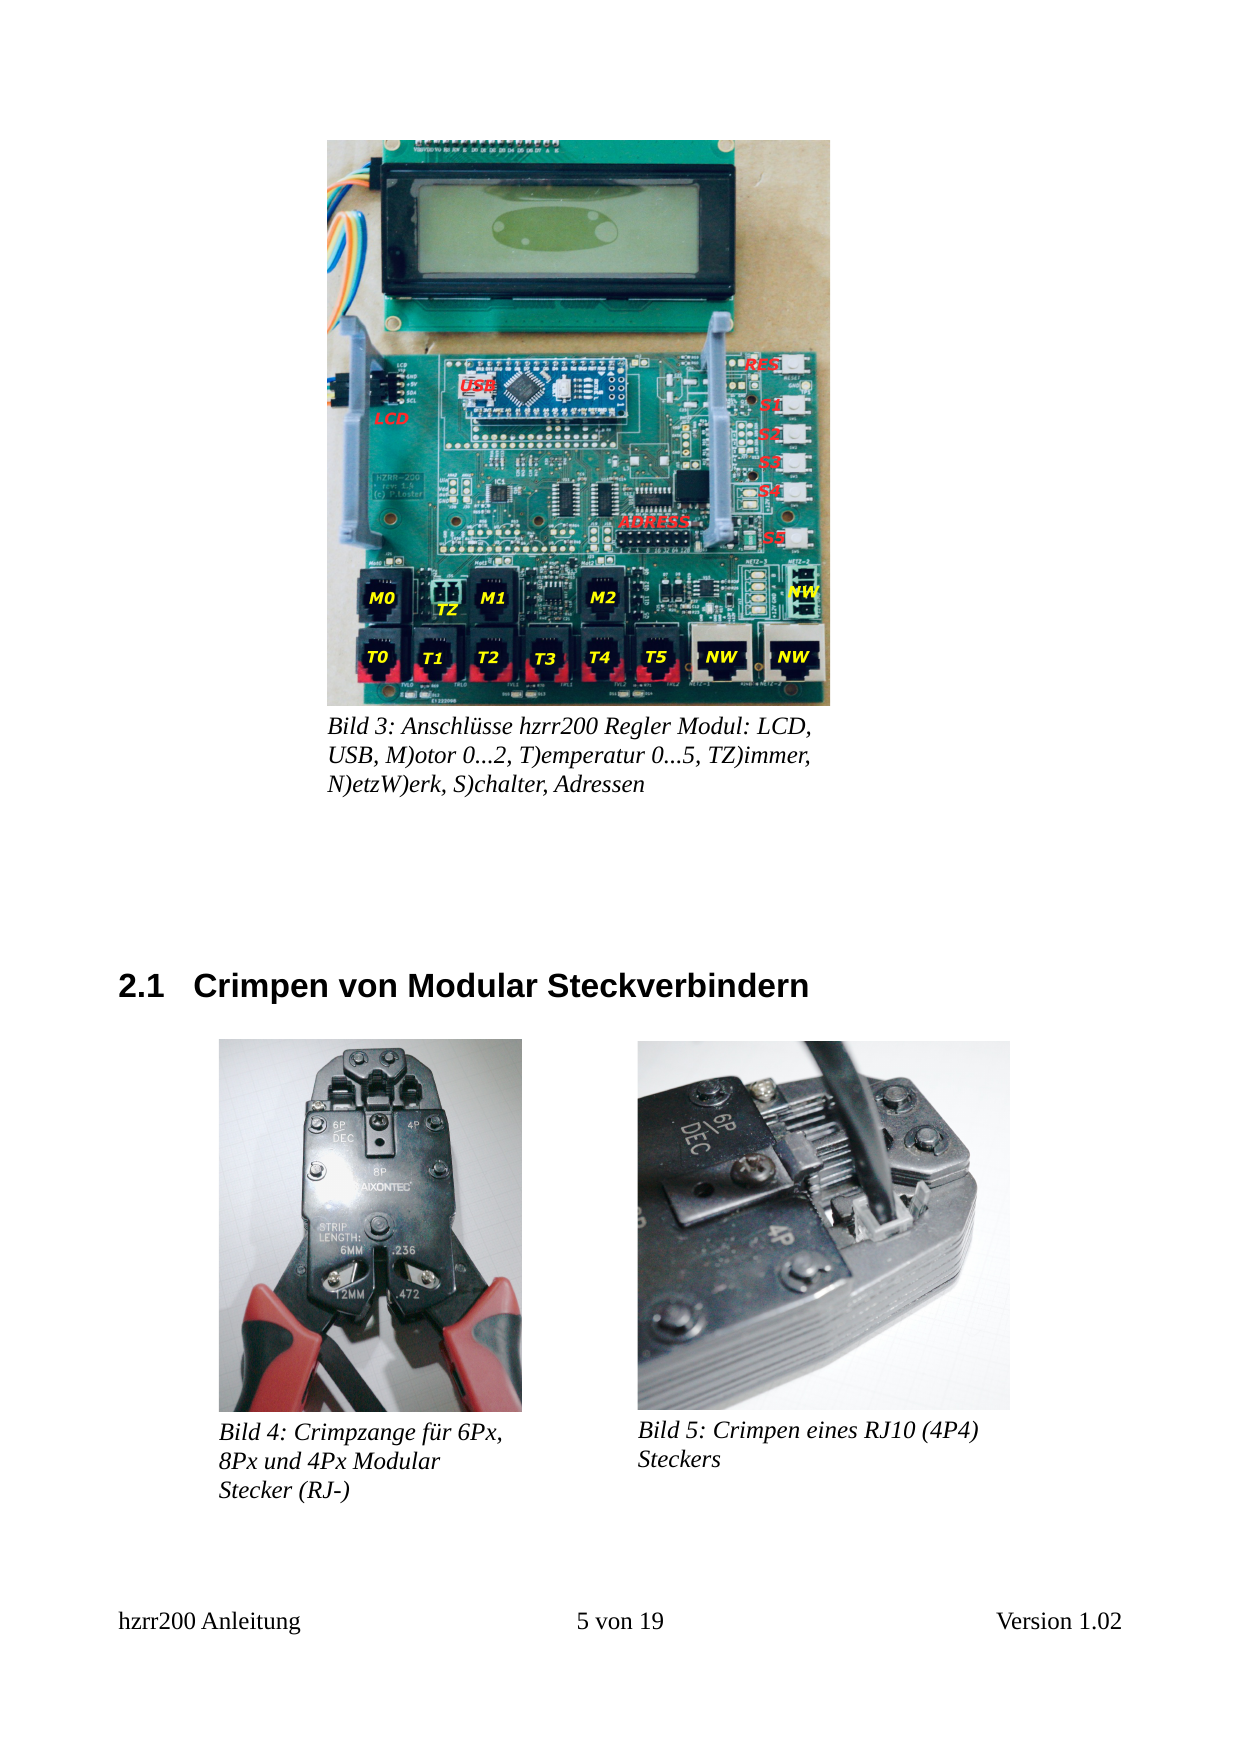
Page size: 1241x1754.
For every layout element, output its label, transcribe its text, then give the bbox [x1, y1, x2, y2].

text Bild 4: Crimpzange für 6Px, 8Px und 4Px Modular Stecker (RJ-) [219, 1412, 522, 1504]
text Bild 3: Anschlüsse hzrr200 Regler Modul: LCD, USB, M)otor 0...2, T)emperatur 0...5, TZ)immer, N)etzW)erk, S)chalter, Adressen [327, 706, 830, 798]
subtitle Crimpen von Modular Steckverbindern [118, 966, 1122, 1004]
picture [327, 140, 830, 706]
picture [218, 1039, 522, 1412]
text Bild 5: Crimpen eines RJ10 (4P4) Steckers [638, 1410, 1010, 1473]
picture [637, 1041, 1010, 1410]
